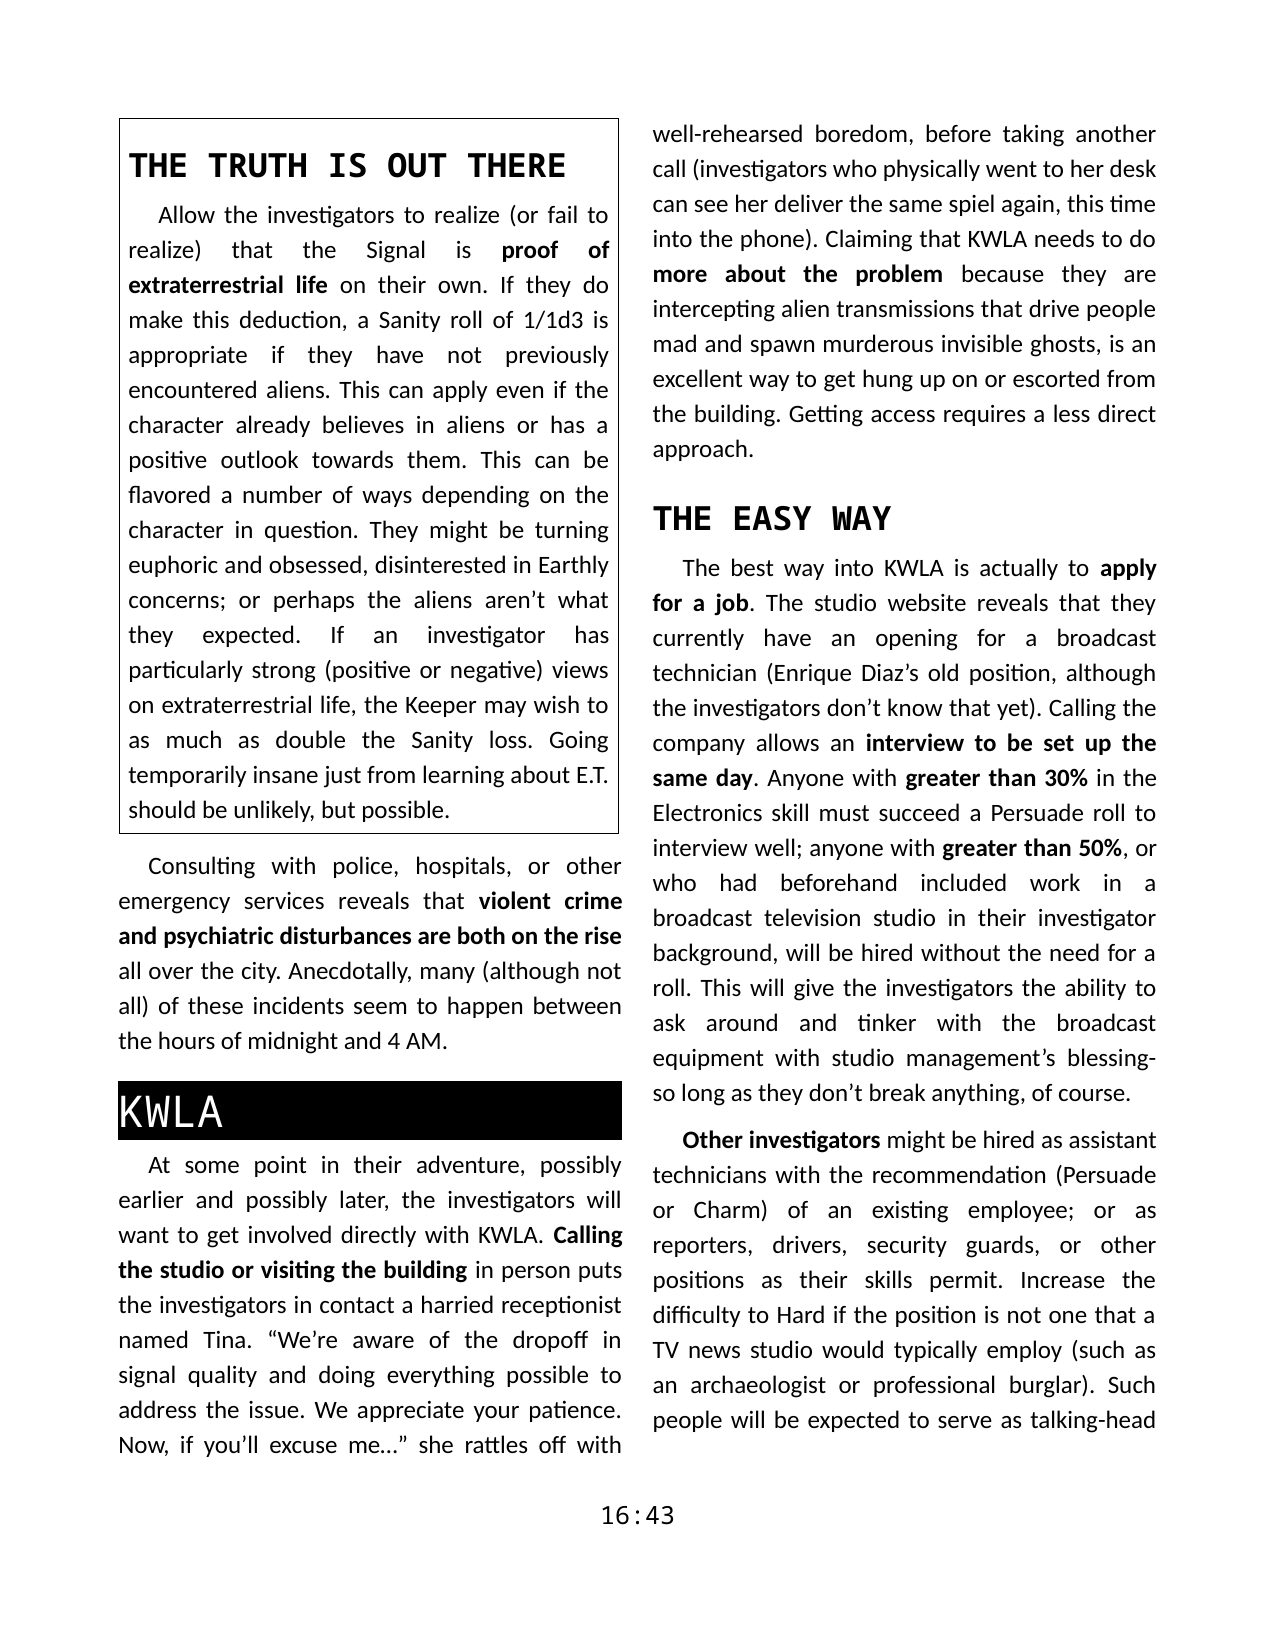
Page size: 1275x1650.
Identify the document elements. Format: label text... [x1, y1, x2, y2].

text Allow the investigators to realize (or fail to realize) that the Signal is proof of extraterrestrial life on their own. If they do make this deduction, a Sanity roll of 1/1d3 is appropriate if they have not previously encountered aliens. This can apply even if the character already believes in aliens or has a positive outlook towards them. This can be flavored a number of ways depending on the character in question. They might be turning euphoric and obsessed, disinterested in Earthly concerns; or perhaps the aliens aren’t what they expected. If an investigator has particularly strong (positive or negative) views on extraterrestrial life, the Keeper may wish to as much as double the Sanity loss. Going temporarily insane just from learning about E.T. should be unlikely, but possible. [128, 199, 609, 824]
text Consulting with police, hospitals, or other emergency services reveals that violent crime and psychiatric disturbances are both on the rise all over the city. Anecdotally, many (although not all) of these incidents seem to happen between the hours of midnight and 4 AM. [118, 118, 622, 1055]
subtitle THE TRUTH IS OUT THERE [128, 142, 609, 187]
text At some point in their adventure, possibly earlier and possibly later, the investigators will want to get involved directly with KWLA. Calling the studio or visiting the building in person puts the investigators in contact a harried receptionist named Tina. “We’re aware of the dropoff in signal quality and doing everything possible to address the issue. We appreciate your patience. Now, if you’ll excuse me…” she rattles off with [118, 1149, 622, 1460]
text The best way into KWLA is actually to apply for a job. The studio website reveals that they currently have an opening for a broadcast technician (Enrique Diaz’s old position, although the investigators don’t know that yet). Calling the company allows an interview to be set up the same day. Anyone with greater than 30% in the Electronics skill must succeed a Persuade roll to interview well; anyone with greater than 50%, or who had beforehand included work in a broadcast television studio in their investigator background, will be hired without the need for a roll. This will give the investigators the ability to ask around and tinker with the broadcast equipment with studio management’s blessing- so long as they don’t break anything, of course. [652, 552, 1157, 1108]
subtitle KWLA [118, 1081, 622, 1140]
subtitle THE EASY WAY [652, 495, 1157, 540]
text Other investigators might be hired as assistant technicians with the recommendation (Persuade or Charm) of an existing employee; or as reporters, drivers, security guards, or other positions as their skills permit. Increase the difficulty to Hard if the position is not one that a TV news studio would typically employ (such as an archaeologist or professional burglar). Such people will be expected to serve as talking-head [652, 1124, 1157, 1435]
text well-rehearsed boredom, before taking another call (investigators who physically went to her desk can see her deliver the same spiel again, this time into the phone). Claiming that KWLA needs to do more about the problem because they are intercepting alien transmissions that drive people mad and spawn murderous invisible ghosts, is an excellent way to get hung up on or escorted from the building. Getting access requires a less direct approach. [652, 118, 1157, 464]
